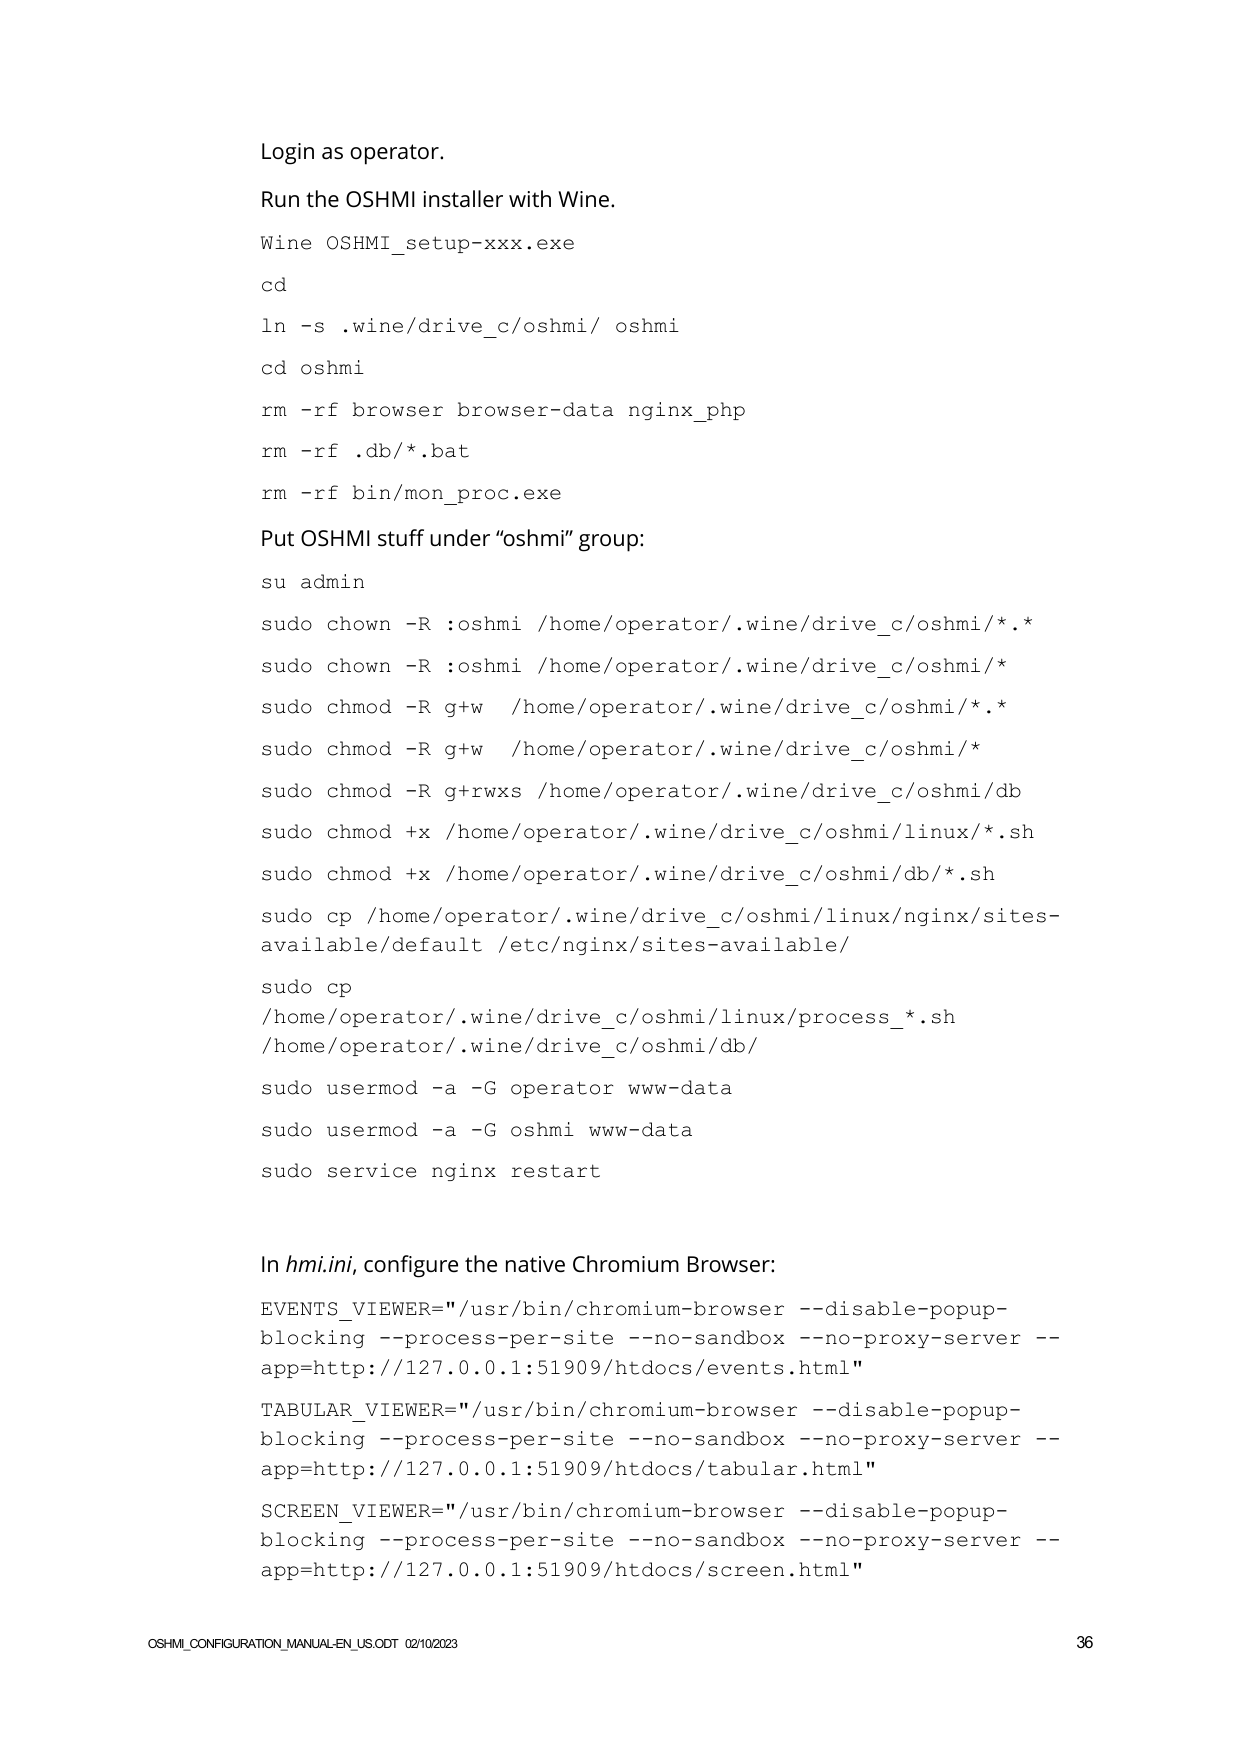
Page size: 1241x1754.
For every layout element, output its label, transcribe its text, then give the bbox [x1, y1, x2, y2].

text EVENTS_VIEWER="/usr/bin/chromium-browser --disable-popup-blocking --process-per-site --no-sandbox --no-proxy-server --app=http://127.0.0.1:51909/htdocs/events.html" [260, 1297, 1093, 1381]
text rm -rf bin/mon_proc.exe [260, 481, 1093, 506]
text sudo chown -R :oshmi /home/operator/.wine/drive_c/oshmi/* [260, 654, 1093, 679]
text TABULAR_VIEWER="/usr/bin/chromium-browser --disable-popup-blocking --process-per-site --no-sandbox --no-proxy-server --app=http://127.0.0.1:51909/htdocs/tabular.html" [260, 1398, 1093, 1482]
text su admin [260, 571, 1093, 595]
text sudo chmod -R g+w /home/operator/.wine/drive_c/oshmi/* [260, 737, 1093, 762]
text SCREEN_VIEWER="/usr/bin/chromium-browser --disable-popup-blocking --process-per-site --no-sandbox --no-proxy-server --app=http://127.0.0.1:51909/htdocs/screen.html" [260, 1499, 1093, 1583]
text sudo usermod -a -G operator www-data [260, 1076, 1093, 1101]
text sudo chmod -R g+w /home/operator/.wine/drive_c/oshmi/*.* [260, 696, 1093, 720]
text sudo chmod +x /home/operator/.wine/drive_c/oshmi/db/*.sh [260, 862, 1093, 887]
text rm -rf browser browser-data nginx_php [260, 398, 1093, 423]
text sudo chmod +x /home/operator/.wine/drive_c/oshmi/linux/*.sh [260, 821, 1093, 845]
text In hmi.ini, configure the native Chromium Browser: [260, 1249, 1093, 1279]
text Wine OSHMI_setup-xxx.exe [260, 231, 1093, 256]
text ln -s .wine/drive_c/oshmi/ oshmi [260, 314, 1093, 339]
text rm -rf .db/*.bat [260, 439, 1093, 464]
text sudo service nginx restart [260, 1160, 1093, 1184]
text Run the OSHMI installer with Wine. [260, 183, 1093, 213]
text sudo chmod -R g+rwxs /home/operator/.wine/drive_c/oshmi/db [260, 779, 1093, 804]
text Put OSHMI stuff under “oshmi” group: [260, 523, 1093, 553]
text cd oshmi [260, 356, 1093, 381]
text sudo usermod -a -G oshmi www-data [260, 1118, 1093, 1143]
text cd [260, 273, 1093, 298]
text sudo cp /home/operator/.wine/drive_c/oshmi/linux/process_*.sh /home/operator/.wine/drive_c/oshmi/db/ [260, 975, 1093, 1059]
text sudo cp /home/operator/.wine/drive_c/oshmi/linux/nginx/sites-available/default /etc/nginx/sites-available/ [260, 904, 1093, 958]
text sudo chown -R :oshmi /home/operator/.wine/drive_c/oshmi/*.* [260, 612, 1093, 637]
text Login as operator. [260, 136, 1093, 166]
